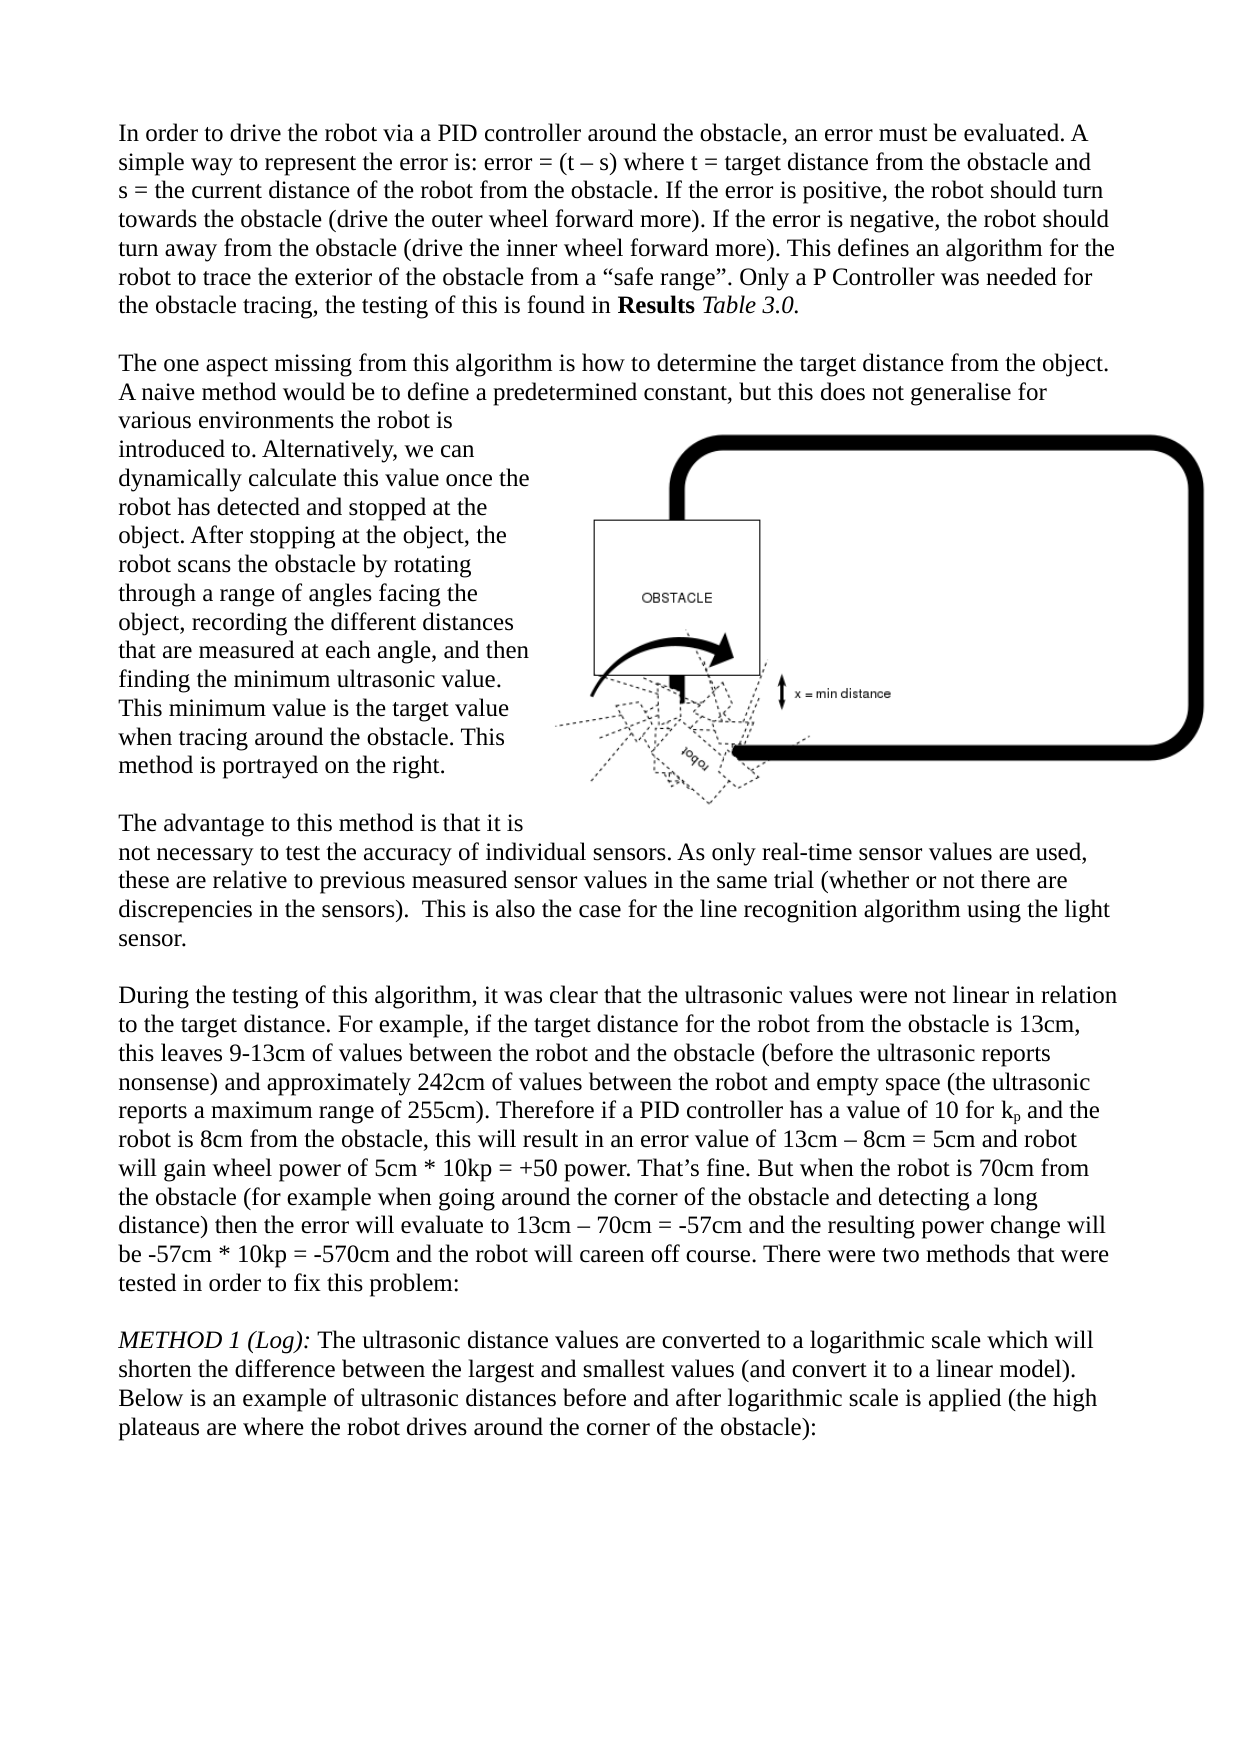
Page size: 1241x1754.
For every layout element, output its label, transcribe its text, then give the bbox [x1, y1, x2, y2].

text The one aspect missing from this algorithm is how to determine the target distance from the object. A naive method would be to define a predetermined constant, but this does not generalise for various environments the robot is introduced to. Alternatively, we can dynamically calculate this value once the robot has detected and stopped at the object. After stopping at the object, the robot scans the obstacle by rotating through a range of angles facing the object, recording the different distances that are measured at each angle, and then finding the minimum ultrasonic value. This minimum value is the target value when tracing around the obstacle. This method is portrayed on the right. [118, 348, 1122, 779]
picture [544, 411, 1233, 831]
text In order to drive the robot via a PID controller around the obstacle, an error must be evaluated. A simple way to represent the error is: error = (t – s) where t = target distance from the obstacle and s = the current distance of the robot from the obstacle. If the error is positive, the robot should turn towards the obstacle (drive the outer wheel forward more). If the error is negative, the robot should turn away from the obstacle (drive the inner wheel forward more). This defines an algorithm for the robot to trace the exterior of the obstacle from a “safe range”. Only a P Controller was needed for the obstacle tracing, the testing of this is found in Results Table 3.0. [118, 118, 1122, 319]
text METHOD 1 (Log): The ultrasonic distance values are converted to a logarithmic scale which will shorten the difference between the largest and smallest values (and convert it to a linear model). Below is an example of ultrasonic distances before and after logarithmic scale is applied (the high plateaus are where the robot drives around the corner of the obstacle): [118, 1326, 1122, 1441]
text The advantage to this method is that it is not necessary to test the accuracy of individual sensors. As only real-time sensor values are used, these are relative to previous measured sensor values in the same trial (whether or not there are discrepencies in the sensors). This is also the case for the line recognition algorithm using the light sensor. [118, 808, 1122, 952]
text During the testing of this algorithm, it was clear that the ultrasonic values were not linear in relation to the target distance. For example, if the target distance for the robot from the obstacle is 13cm, this leaves 9-13cm of values between the robot and the obstacle (before the ultrasonic reports nonsense) and approximately 242cm of values between the robot and empty space (the ultrasonic reports a maximum range of 255cm). Therefore if a PID controller has a value of 10 for kp and the robot is 8cm from the obstacle, this will result in an error value of 13cm – 8cm = 5cm and robot will gain wheel power of 5cm * 10kp = +50 power. That’s fine. But when the robot is 70cm from the obstacle (for example when going around the corner of the obstacle and detecting a long distance) then the error will evaluate to 13cm – 70cm = -57cm and the resulting power change will be -57cm * 10kp = -570cm and the robot will careen off course. There were two methods that were tested in order to fix this problem: [118, 981, 1122, 1297]
